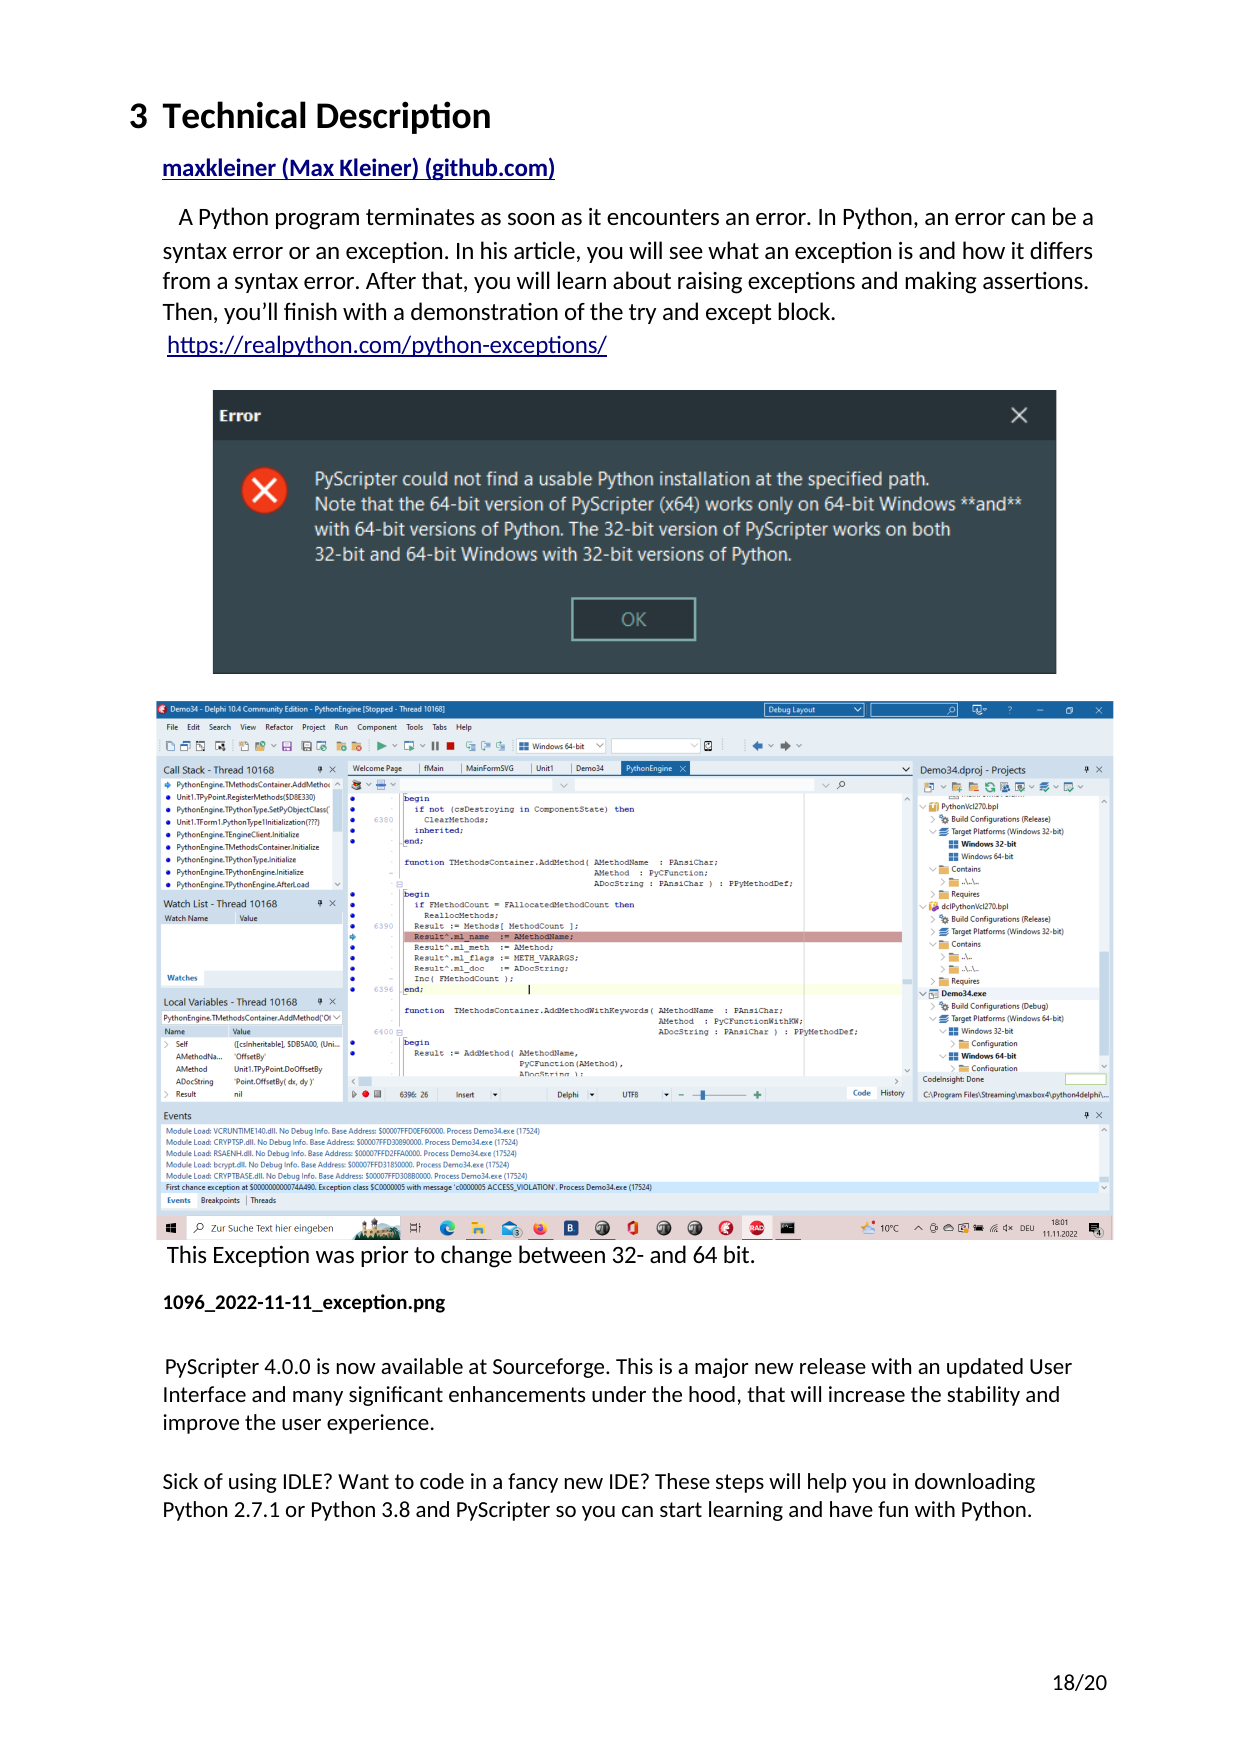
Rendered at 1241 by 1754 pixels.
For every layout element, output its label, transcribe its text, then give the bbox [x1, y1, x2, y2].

text https://realpython.com/python-exceptions/ [128, 329, 1107, 360]
text PyScripter 4.0.0 is now available at Sourceforge. This is a major new release with an updated User Interface and many significant enhancements under the hood, that will increase the stability and improve the user experience. [128, 1352, 1107, 1436]
text A Python program terminates as soon as it encounters an error. In Python, an error can be a syntax error or an exception. In his article, you will see what an exception is and how it differs from a syntax error. After that, you will learn about raising exceptions and making assertions. Then, you’ll finish with a demonstration of the try and except block. [128, 189, 1107, 326]
picture [212, 390, 1057, 674]
picture [156, 701, 1114, 1240]
text maxkleiner (Max Kleiner) (github.com) [128, 140, 1107, 186]
text Sick of using IDLE? Want to code in a fancy new IDE? These steps will help you in downloading Python 2.7.1 or Python 3.8 and PyScripter so you can start learning and have fun with Python. [162, 1467, 1107, 1523]
text 1096_2022-11-11_exception.png [128, 1273, 1107, 1319]
list Technical Description [128, 92, 1107, 138]
text This Exception was prior to change between 32- and 64 bit. [128, 704, 1107, 1270]
